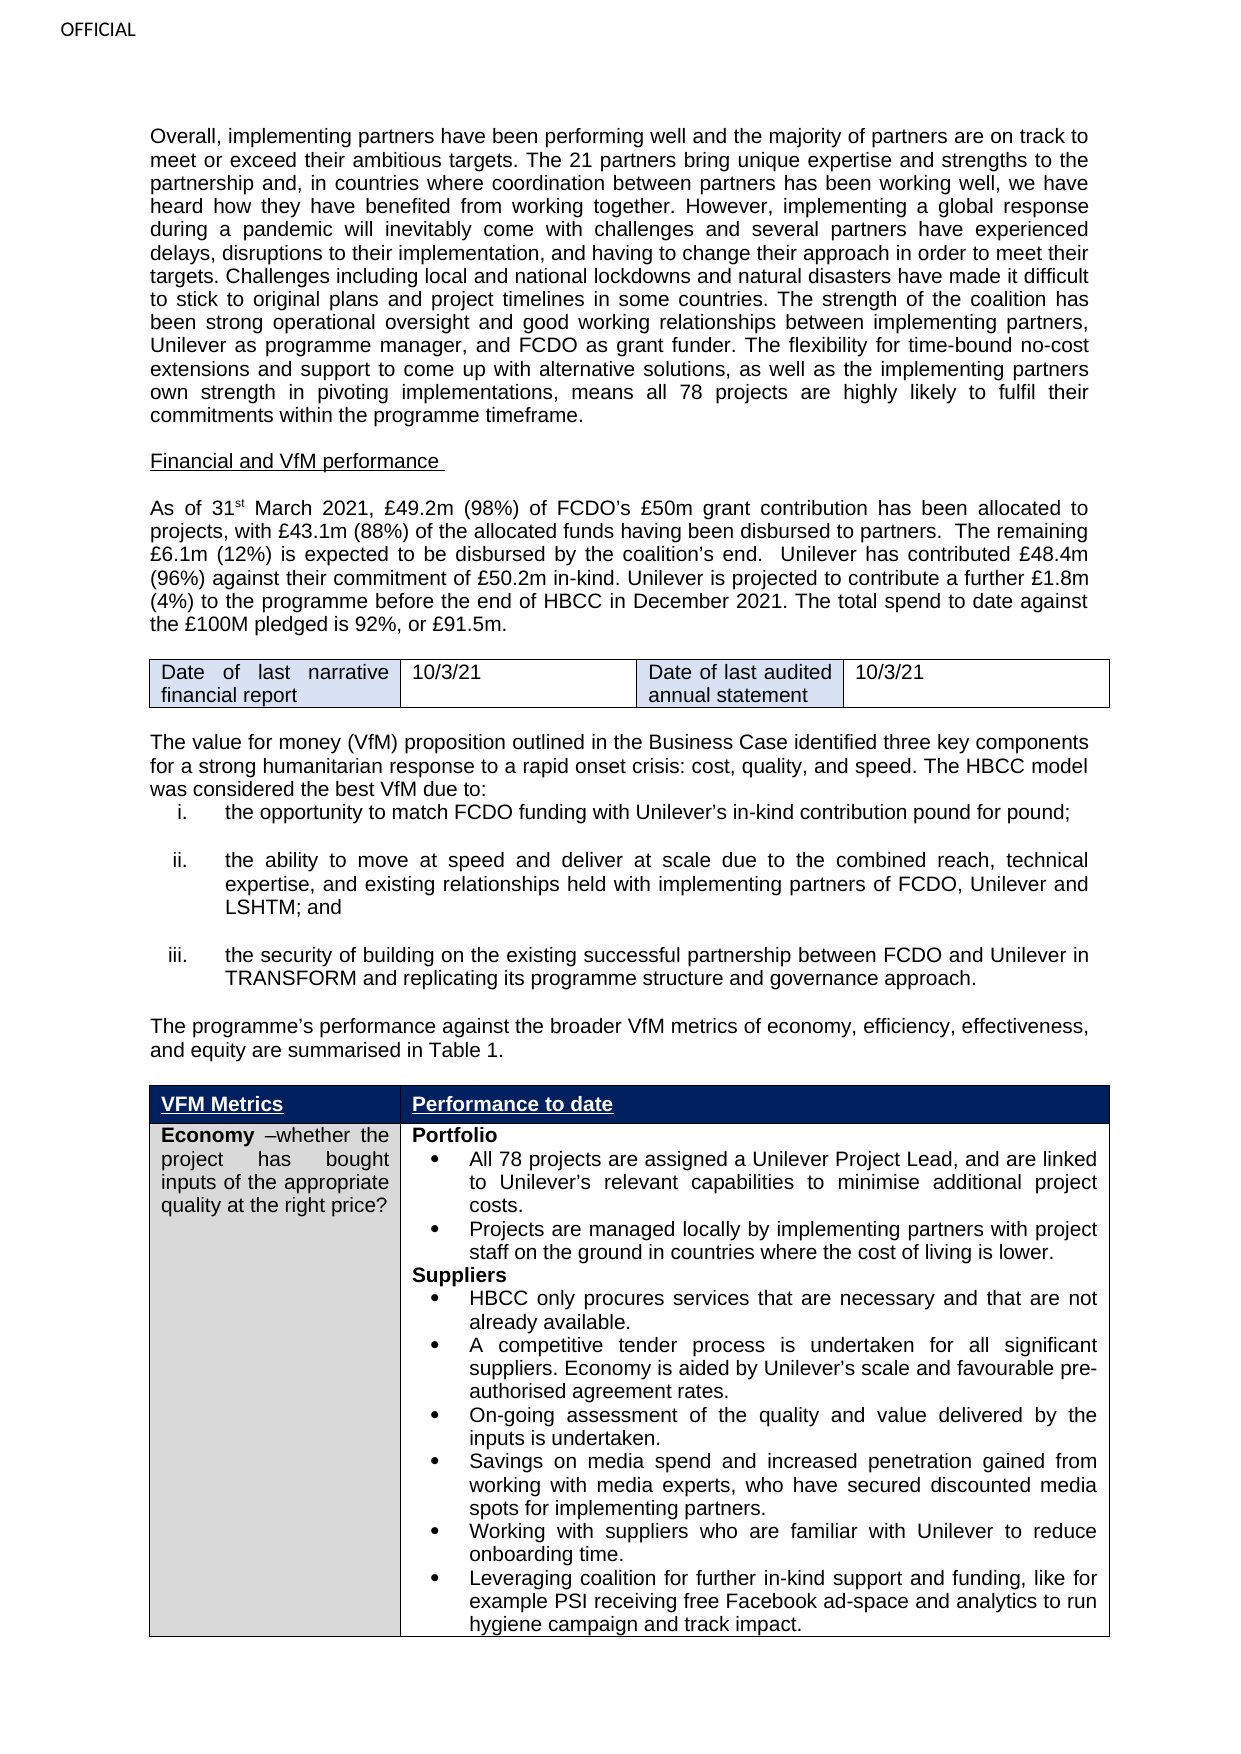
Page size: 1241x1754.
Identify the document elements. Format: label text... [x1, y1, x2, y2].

table_header 10/3/21 [401, 660, 636, 707]
list the security of building on the existing successful partnership between FCDO and Unilever in TRANSFORM and replicating its programme structure and governance approach. [187, 943, 1090, 990]
text Financial and VfM performance [150, 450, 1090, 473]
text The programme’s performance against the broader VfM metrics of economy, efficiency, effectiveness, and equity are summarised in Table 1. [150, 1015, 1090, 1061]
table_header Date of last narrative financial report [150, 660, 400, 707]
table_header Date of last audited annual statement [637, 660, 843, 707]
text The value for money (VfM) proposition outlined in the Business Case identified three key components for a strong humanitarian response to a rapid onset crisis: cost, quality, and speed. The HBCC model was considered the best VfM due to: [150, 731, 1090, 801]
list the opportunity to match FCDO funding with Unilever’s in-kind contribution pound for pound; [187, 801, 1090, 824]
list the ability to move at speed and deliver at scale due to the combined reach, technical expertise, and existing relationships held with implementing partners of FCDO, Unilever and LSHTM; and [187, 849, 1090, 918]
text As of 31st March 2021, £49.2m (98%) of FCDO’s £50m grant contribution has been allocated to projects, with £43.1m (88%) of the allocated funds having been disbursed to partners. The remaining £6.1m (12%) is expected to be disbursed by the coalition’s end. Unilever has contributed £48.4m (96%) against their commitment of £50.2m in-kind. Unilever is projected to contribute a further £1.8m (4%) to the programme before the end of HBCC in December 2021. The total spend to date against the £100M pledged is 92%, or £91.5m. [150, 497, 1090, 636]
text Overall, implementing partners have been performing well and the majority of partners are on track to meet or exceed their ambitious targets. The 21 partners bring unique expertise and strengths to the partnership and, in countries where coordination between partners has been working well, we have heard how they have benefited from working together. However, implementing a global response during a pandemic will inevitably come with challenges and several partners have experienced delays, disruptions to their implementation, and having to change their approach in order to meet their targets. Challenges including local and national lockdowns and natural disasters have made it difficult to stick to original plans and project timelines in some countries. The strength of the coalition has been strong operational oversight and good working relationships between implementing partners, Unilever as programme manager, and FCDO as grant funder. The flexibility for time-bound no-cost extensions and support to come up with alternative solutions, as well as the implementing partners own strength in pivoting implementations, means all 78 projects are highly likely to fulfil their commitments within the programme timeframe. [150, 125, 1090, 427]
table_cell Portfolio All 78 projects are assigned a Unilever Project Lead, and are linked to Unilever’s relevant capabilities to minimise additional project costs. Projects are managed locally by implementing partners with project staff on the ground in countries where the cost of living is lower. Suppliers HBCC only procures services that are necessary and that are not already available. A competitive tender process is undertaken for all significant suppliers. Economy is aided by Unilever’s scale and favourable pre-authorised agreement rates. On-going assessment of the quality and value delivered by the inputs is undertaken. Savings on media spend and increased penetration gained from working with media experts, who have secured discounted media spots for implementing partners. Working with suppliers who are familiar with Unilever to reduce onboarding time. Leveraging coalition for further in-kind support and funding, like for example PSI receiving free Facebook ad-space and analytics to run hygiene campaign and track impact. [401, 1124, 1109, 1636]
table_header VFM Metrics [150, 1086, 400, 1123]
table_header Performance to date [401, 1086, 1109, 1123]
table_cell Economy –whether the project has bought inputs of the appropriate quality at the right price? [150, 1124, 400, 1636]
table_header 10/3/21 [844, 660, 1109, 707]
